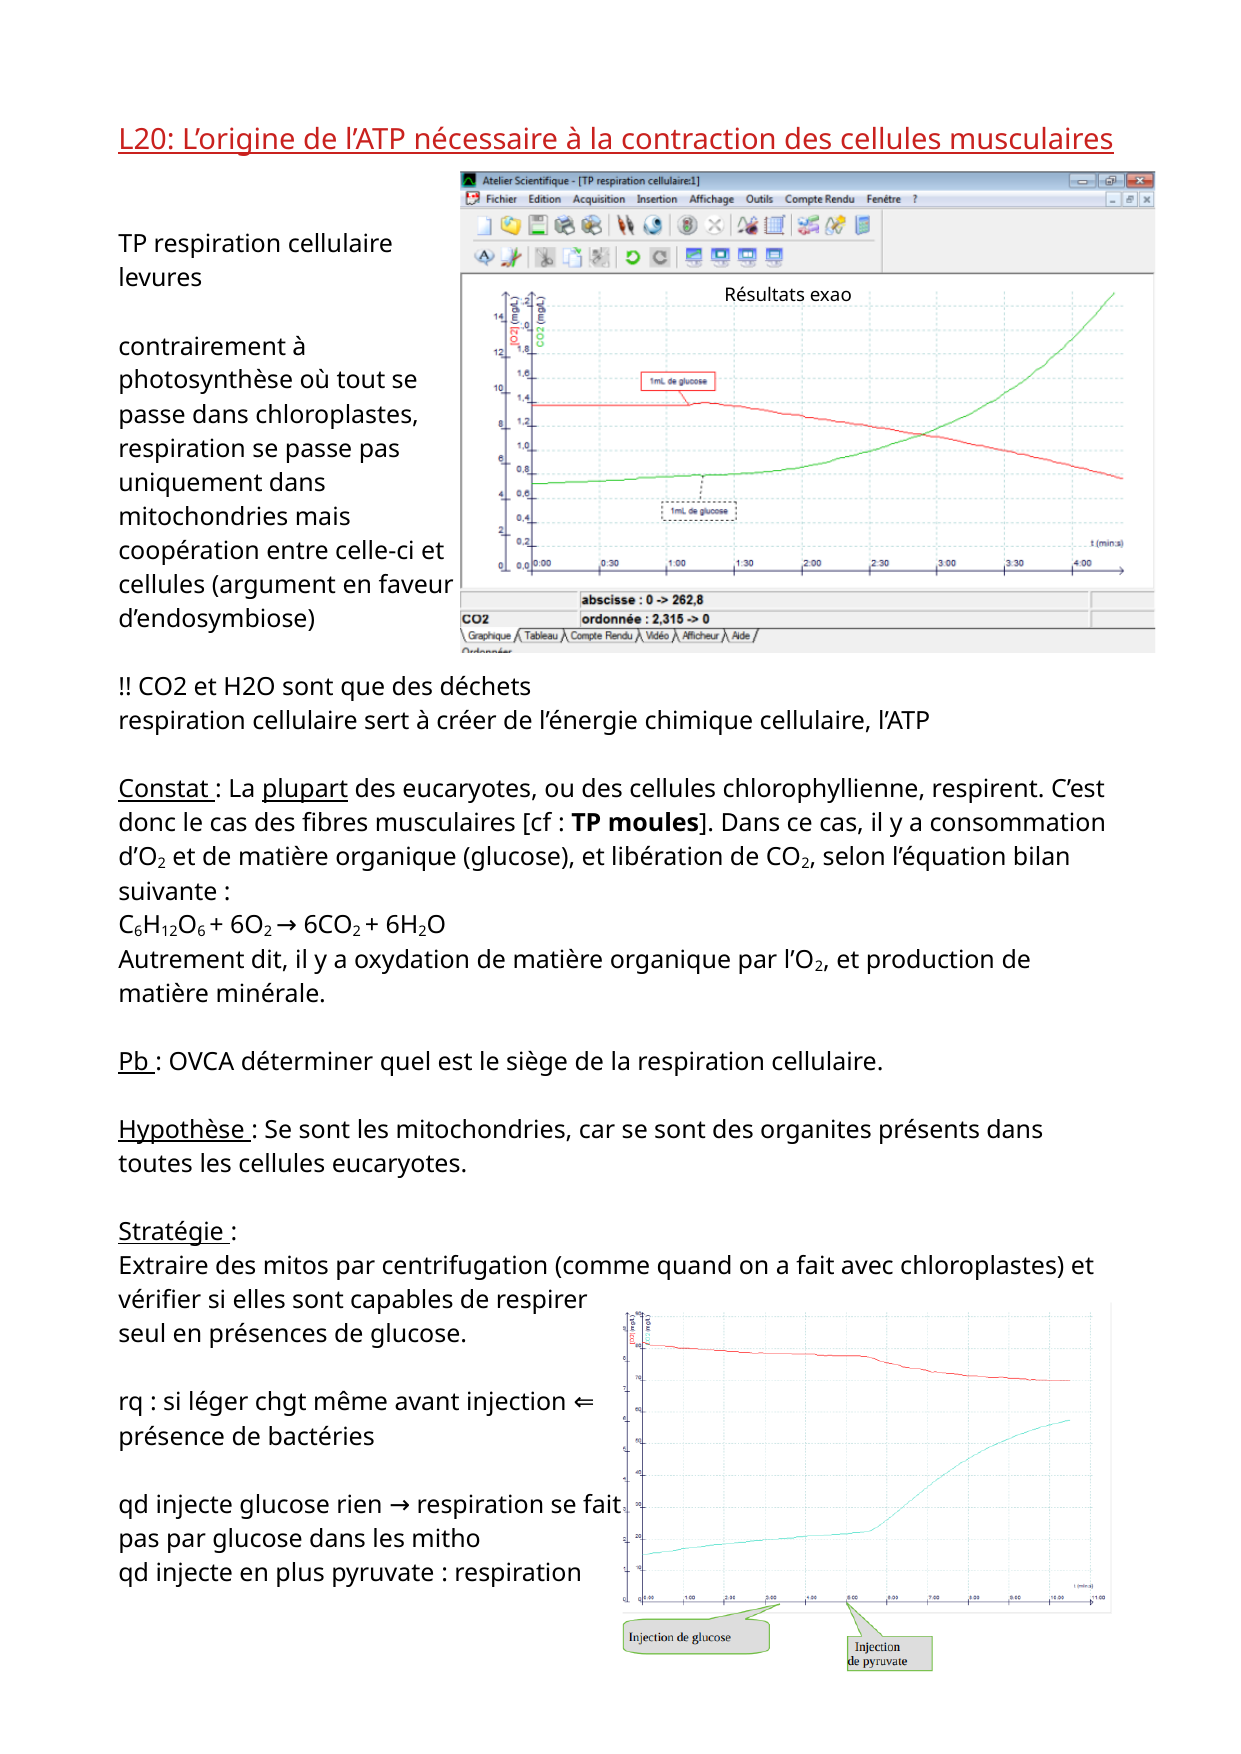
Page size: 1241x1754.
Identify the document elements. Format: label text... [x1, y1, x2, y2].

picture [458, 166, 1165, 653]
text rq : si léger chgt même avant injection ⇐ présence de bactéries [118, 1384, 622, 1452]
text qd injecte en plus pyruvate : respiration [118, 1554, 622, 1588]
text Autrement dit, il y a oxydation de matière organique par l’O2, et production de matière minérale. [118, 941, 1122, 1009]
text Pb : OVCA déterminer quel est le siège de la respiration cellulaire. [118, 1043, 1122, 1077]
text contrairement à photosynthèse où tout se passe dans chloroplastes, respiration se passe pas uniquement dans mitochondries mais coopération entre celle-ci et cellules (argument en faveur d’endosymbiose) [118, 328, 458, 635]
picture [622, 1299, 1117, 1679]
text Stratégie : [118, 1214, 1122, 1248]
text Hypothèse : Se sont les mitochondries, car se sont des organites présents dans toutes les cellules eucaryotes. [118, 1112, 1122, 1180]
text TP respiration cellulaire levures [118, 226, 458, 294]
text L20: L’origine de l’ATP nécessaire à la contraction des cellules musculaires [118, 118, 1122, 158]
text respiration cellulaire sert à créer de l’énergie chimique cellulaire, l’ATP [118, 703, 1122, 737]
text C6H12O6 + 6O2 → 6CO2 + 6H2O [118, 907, 1122, 941]
text Extraire des mitos par centrifugation (comme quand on a fait avec chloroplastes) et vérifier si elles sont capables de respirer seul en présences de glucose. [118, 1248, 1122, 1350]
text Constat : La plupart des eucaryotes, ou des cellules chlorophyllienne, respirent. C’est donc le cas des fibres musculaires [cf : TP moules]. Dans ce cas, il y a consommation d’O2 et de matière organique (glucose), et libération de CO2, selon l’équation bilan suivante : [118, 771, 1122, 907]
text qd injecte glucose rien → respiration se fait pas par glucose dans les mitho [118, 1486, 622, 1554]
text !! CO2 et H2O sont que des déchets [118, 669, 1122, 703]
